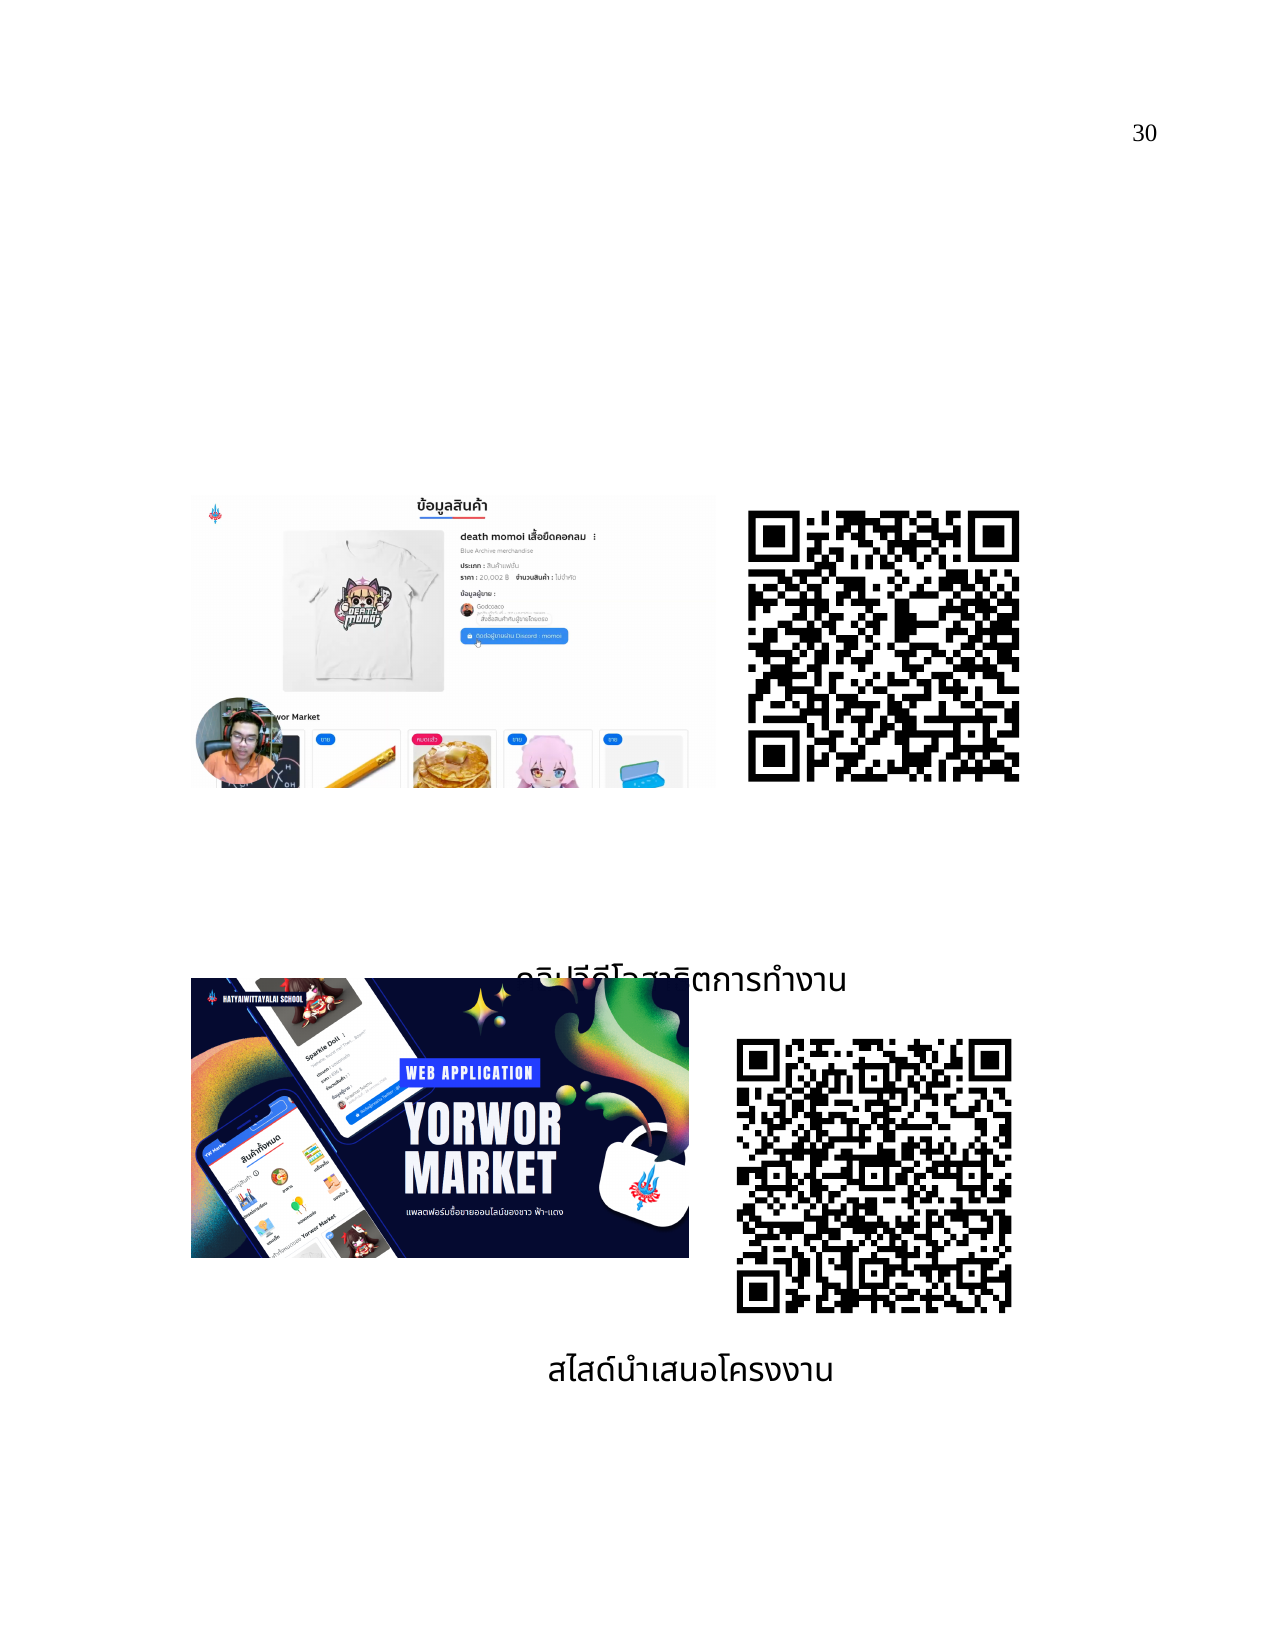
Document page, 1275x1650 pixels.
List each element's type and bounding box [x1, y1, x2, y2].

picture [191, 495, 717, 788]
picture [191, 978, 689, 1258]
